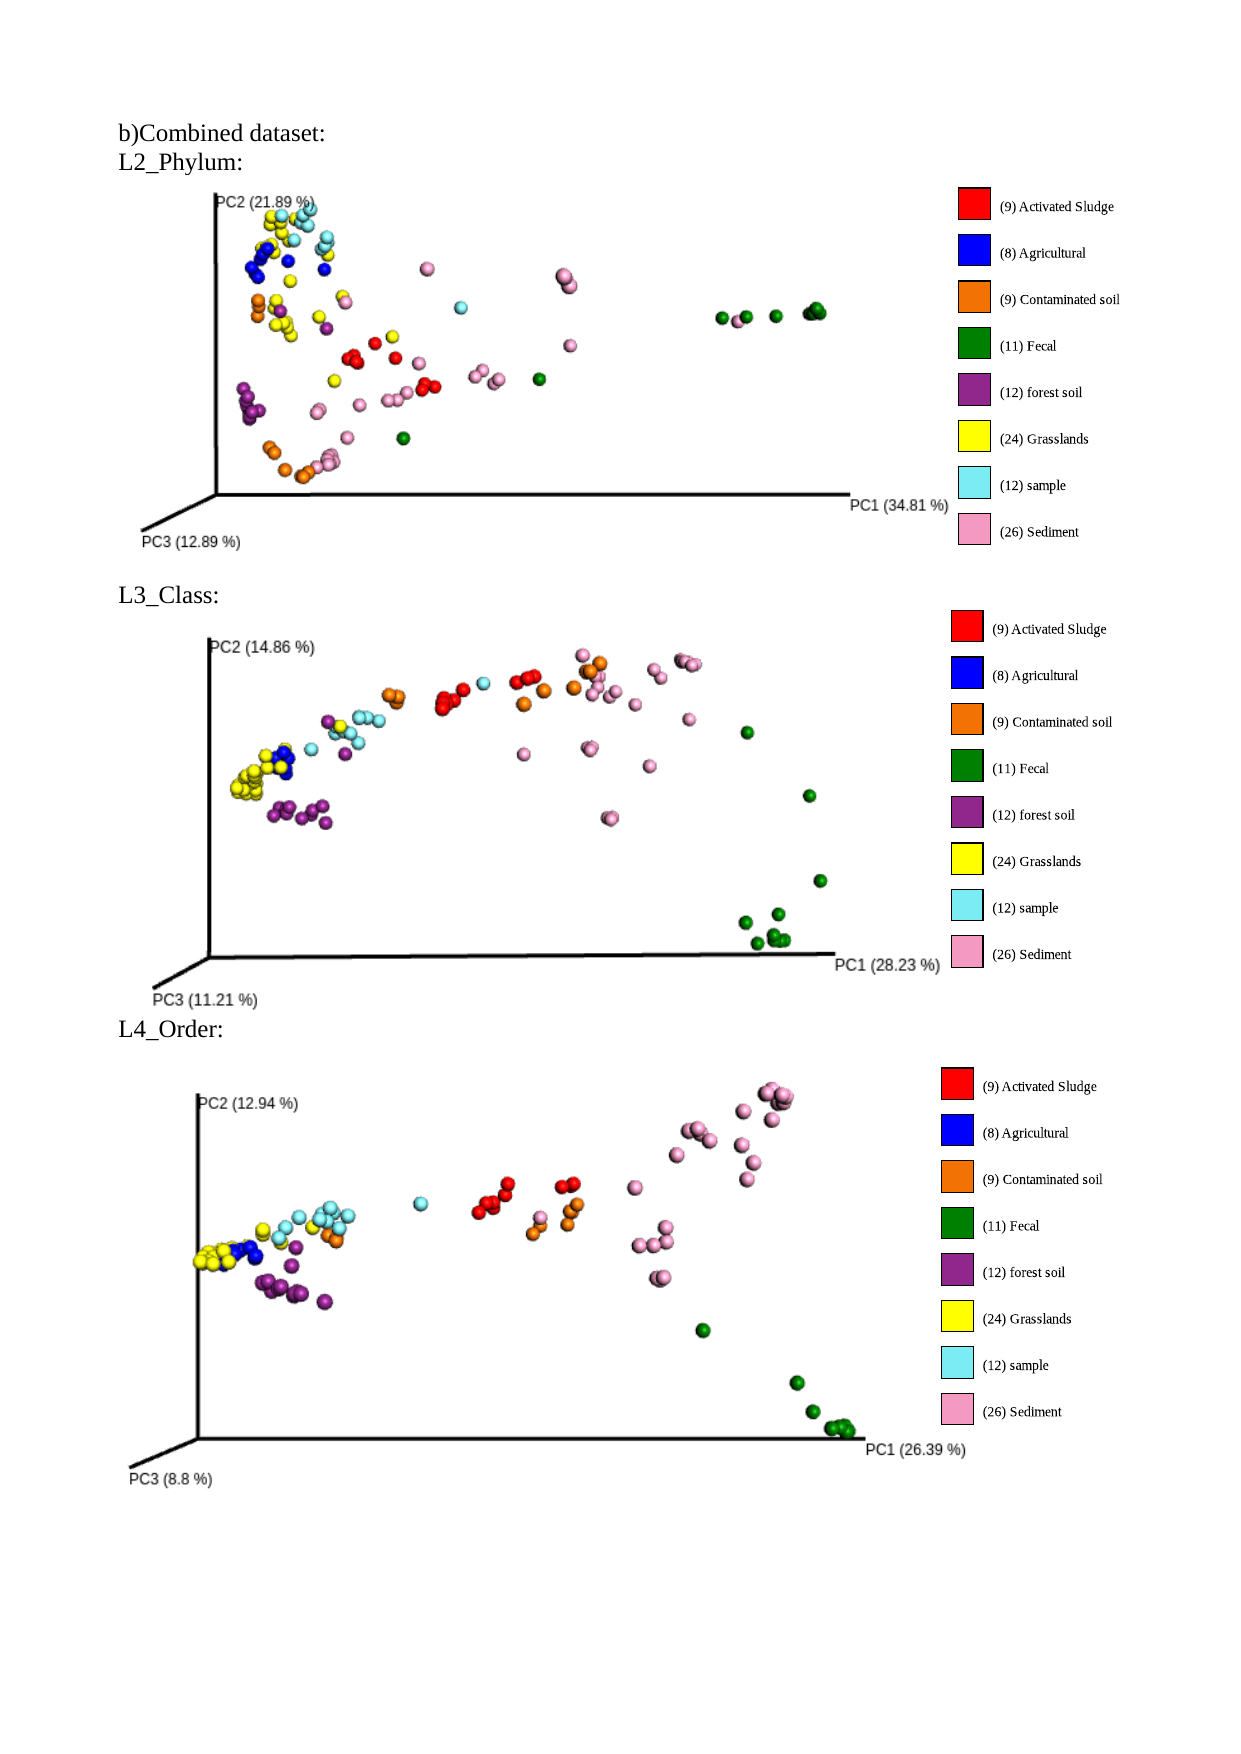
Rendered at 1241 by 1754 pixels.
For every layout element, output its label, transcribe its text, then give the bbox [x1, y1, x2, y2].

text L2_Phylum: [118, 147, 1122, 176]
text b)Combined dataset: [118, 118, 1122, 147]
picture [118, 609, 983, 1015]
picture [118, 175, 958, 581]
picture [118, 1042, 996, 1511]
text L4_Order: [118, 1014, 1122, 1043]
text L3_Class: [118, 581, 1122, 609]
